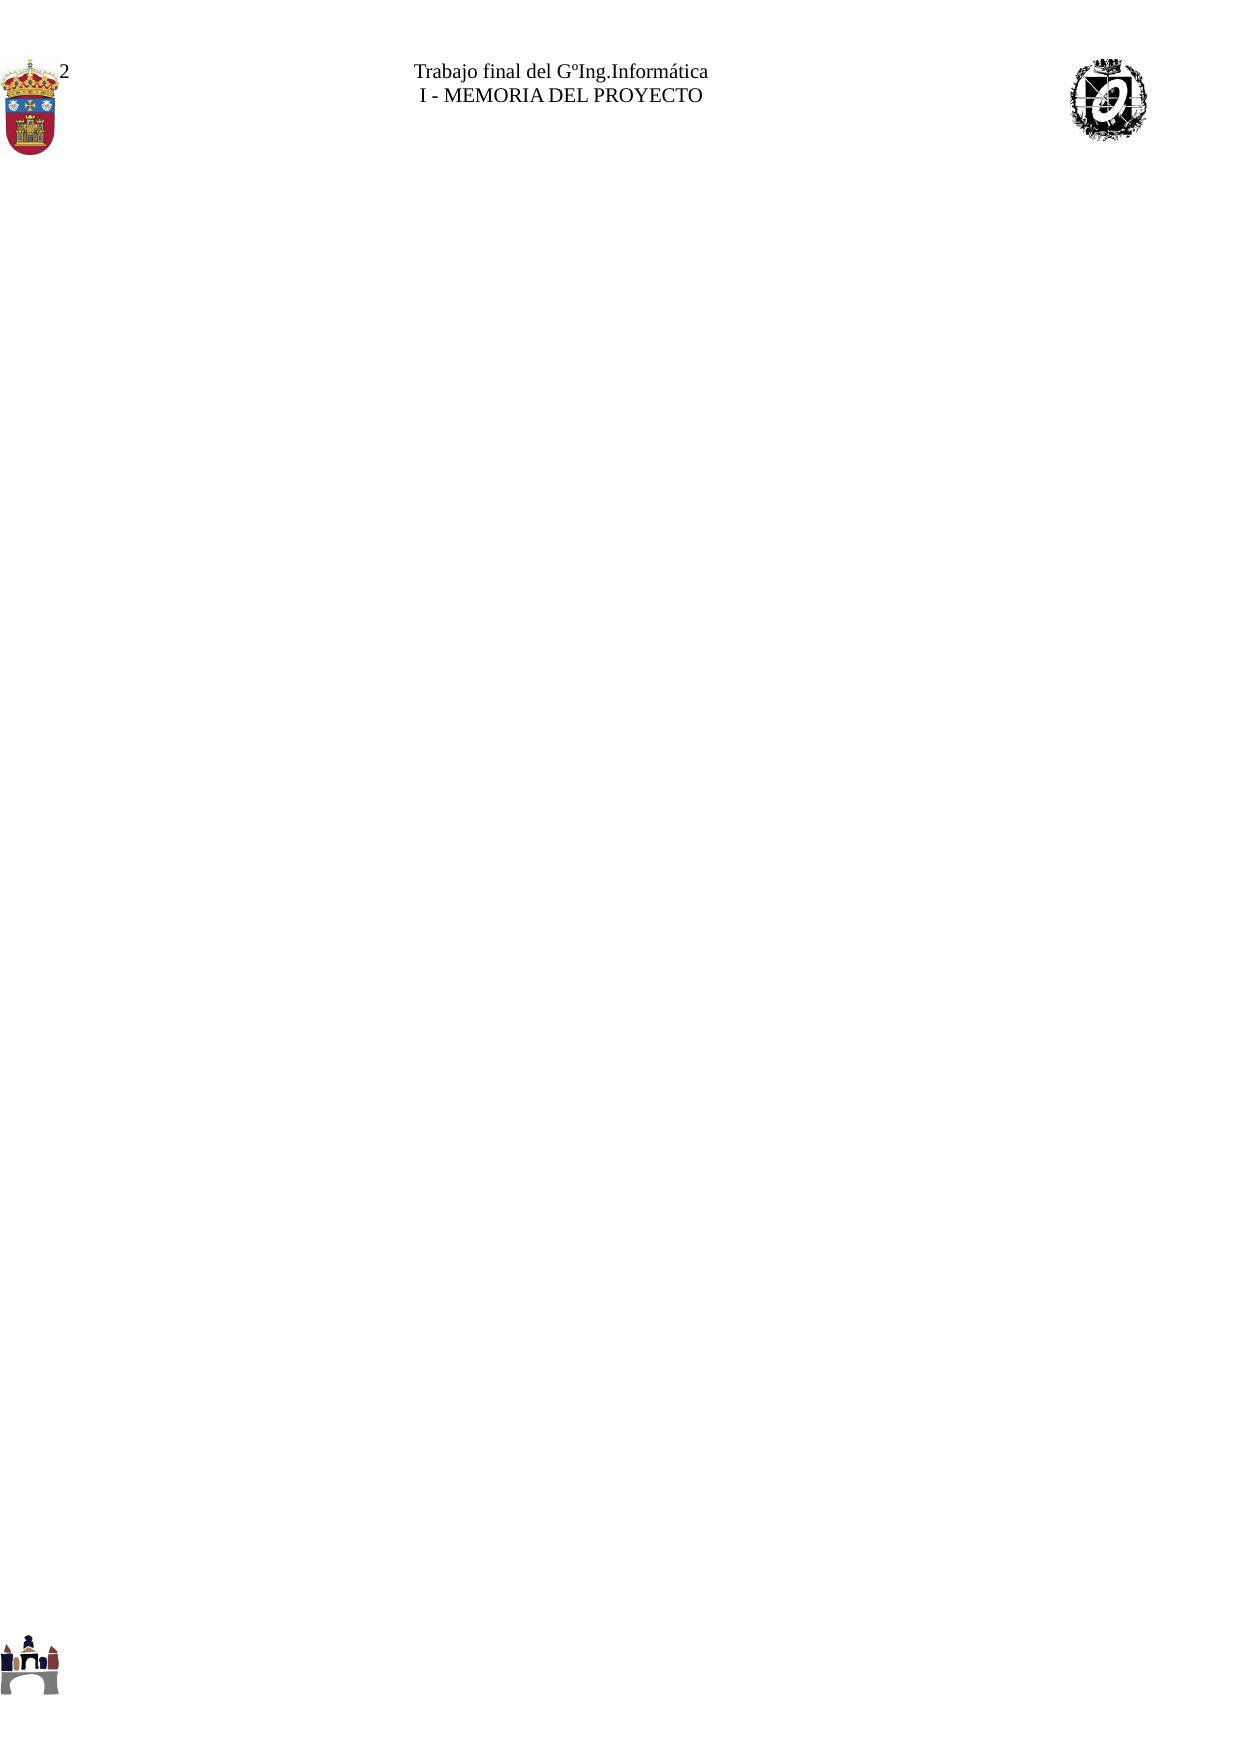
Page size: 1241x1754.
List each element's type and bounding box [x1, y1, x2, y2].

picture [0, 59, 59, 155]
picture [0, 1634, 59, 1695]
picture [1063, 59, 1152, 144]
